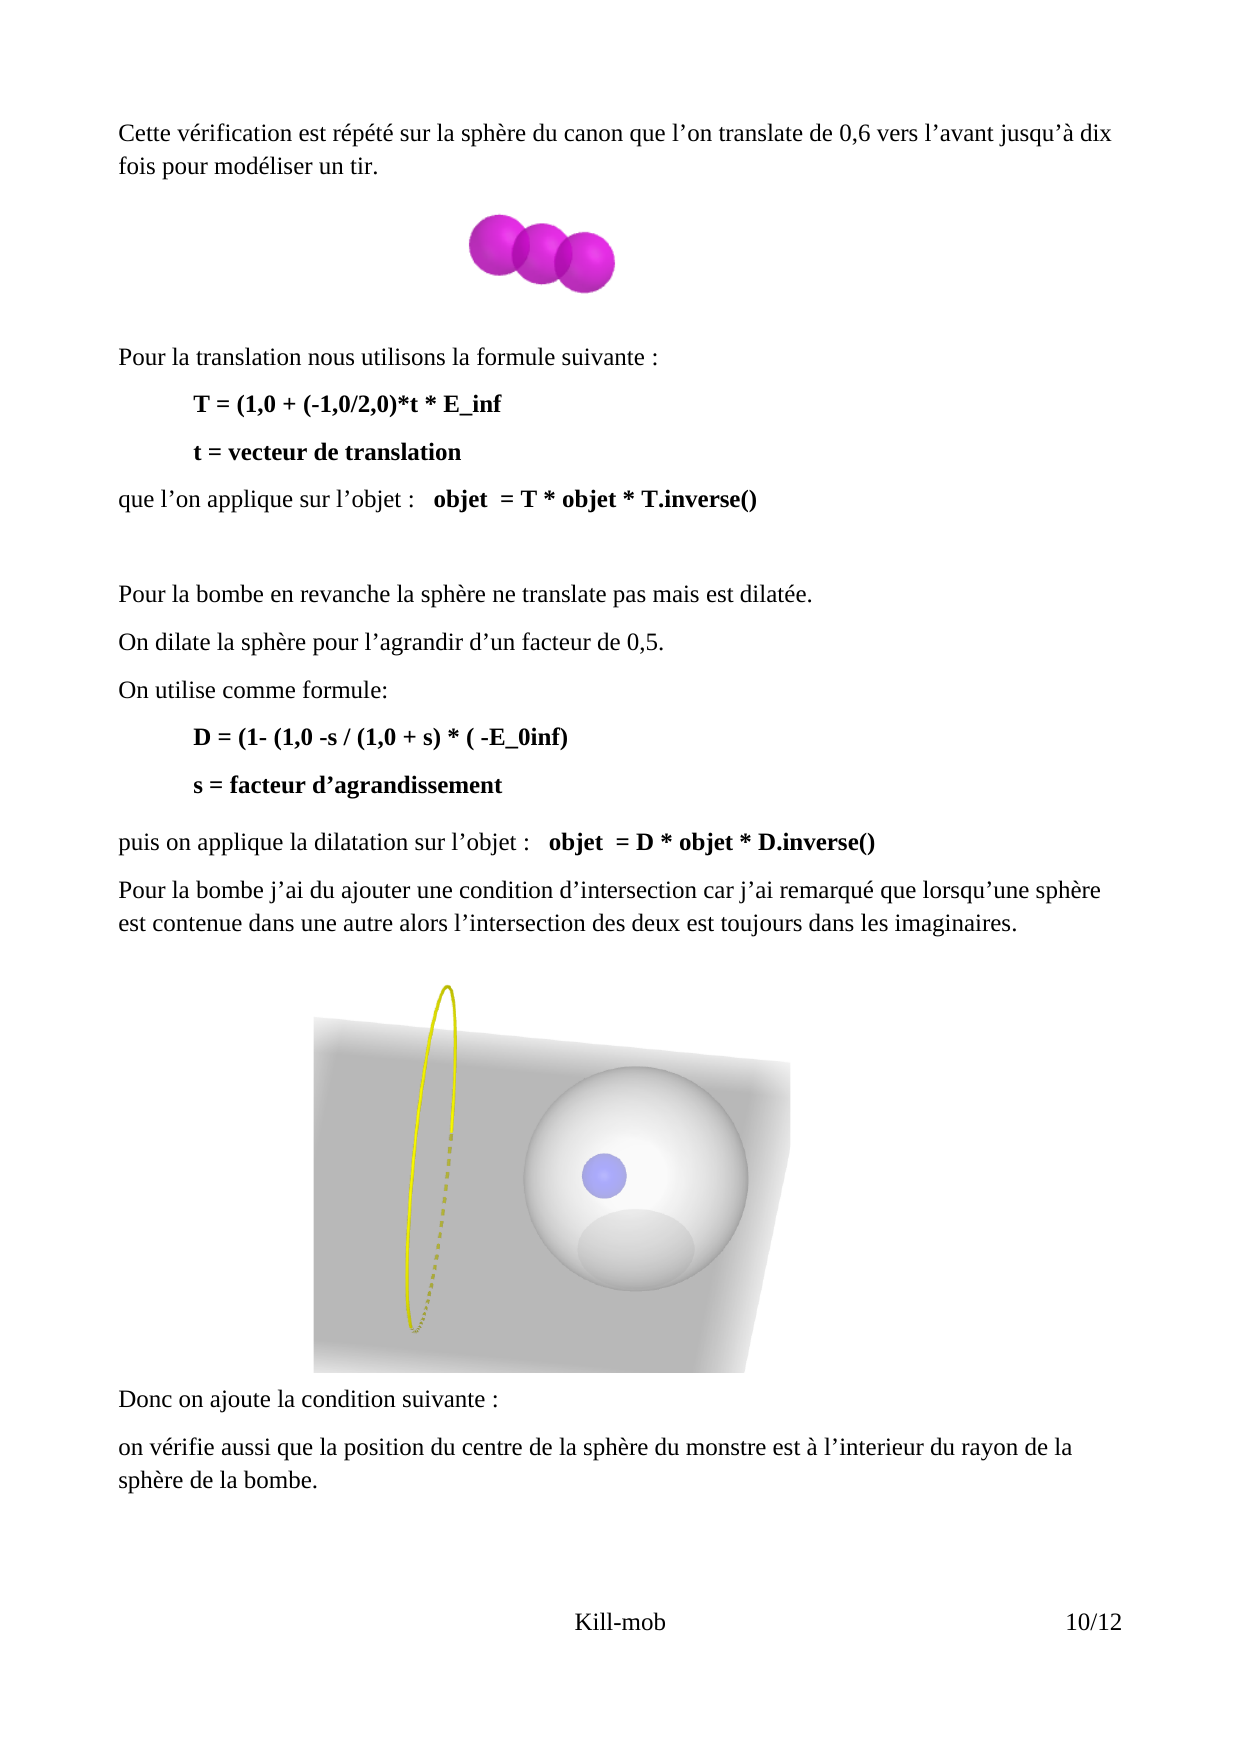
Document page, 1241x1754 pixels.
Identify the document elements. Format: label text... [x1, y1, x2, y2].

picture [433, 975, 791, 1373]
text On utilise comme formule: [118, 675, 1122, 703]
text t = vecteur de translation [118, 437, 1122, 466]
text D = (1- (1,0 -s / (1,0 + s) * ( -E_0inf) [118, 722, 1122, 751]
text on vérifie aussi que la position du centre de la sphère du monstre est à l’interieur du rayon de la sphère de la bombe. [118, 1432, 1122, 1493]
text Pour la bombe j’ai du ajouter une condition d’intersection car j’ai remarqué que lorsqu’une sphère est contenue dans une autre alors l’intersection des deux est toujours dans les imaginaires. [118, 875, 1122, 937]
text que l’on applique sur l’objet : objet = T * objet * T.inverse() [118, 484, 1122, 513]
text T = (1,0 + (-1,0/2,0)*t * E_inf [118, 389, 1122, 418]
text On dilate la sphère pour l’agrandir d’un facteur de 0,5. [118, 627, 1122, 656]
text Donc on ajoute la condition suivante : [118, 1384, 1122, 1413]
text Pour la bombe en revanche la sphère ne translate pas mais est dilatée. [118, 579, 1122, 608]
text Cette vérification est répété sur la sphère du canon que l’on translate de 0,6 vers l’avant jusqu’à dix fois pour modéliser un tir. [118, 118, 1122, 180]
text puis on applique la dilatation sur l’objet : objet = D * objet * D.inverse() [118, 827, 1122, 856]
text s = facteur d’agrandissement [118, 770, 1122, 827]
text Pour la translation nous utilisons la formule suivante : [118, 342, 1122, 370]
picture [552, 192, 753, 313]
